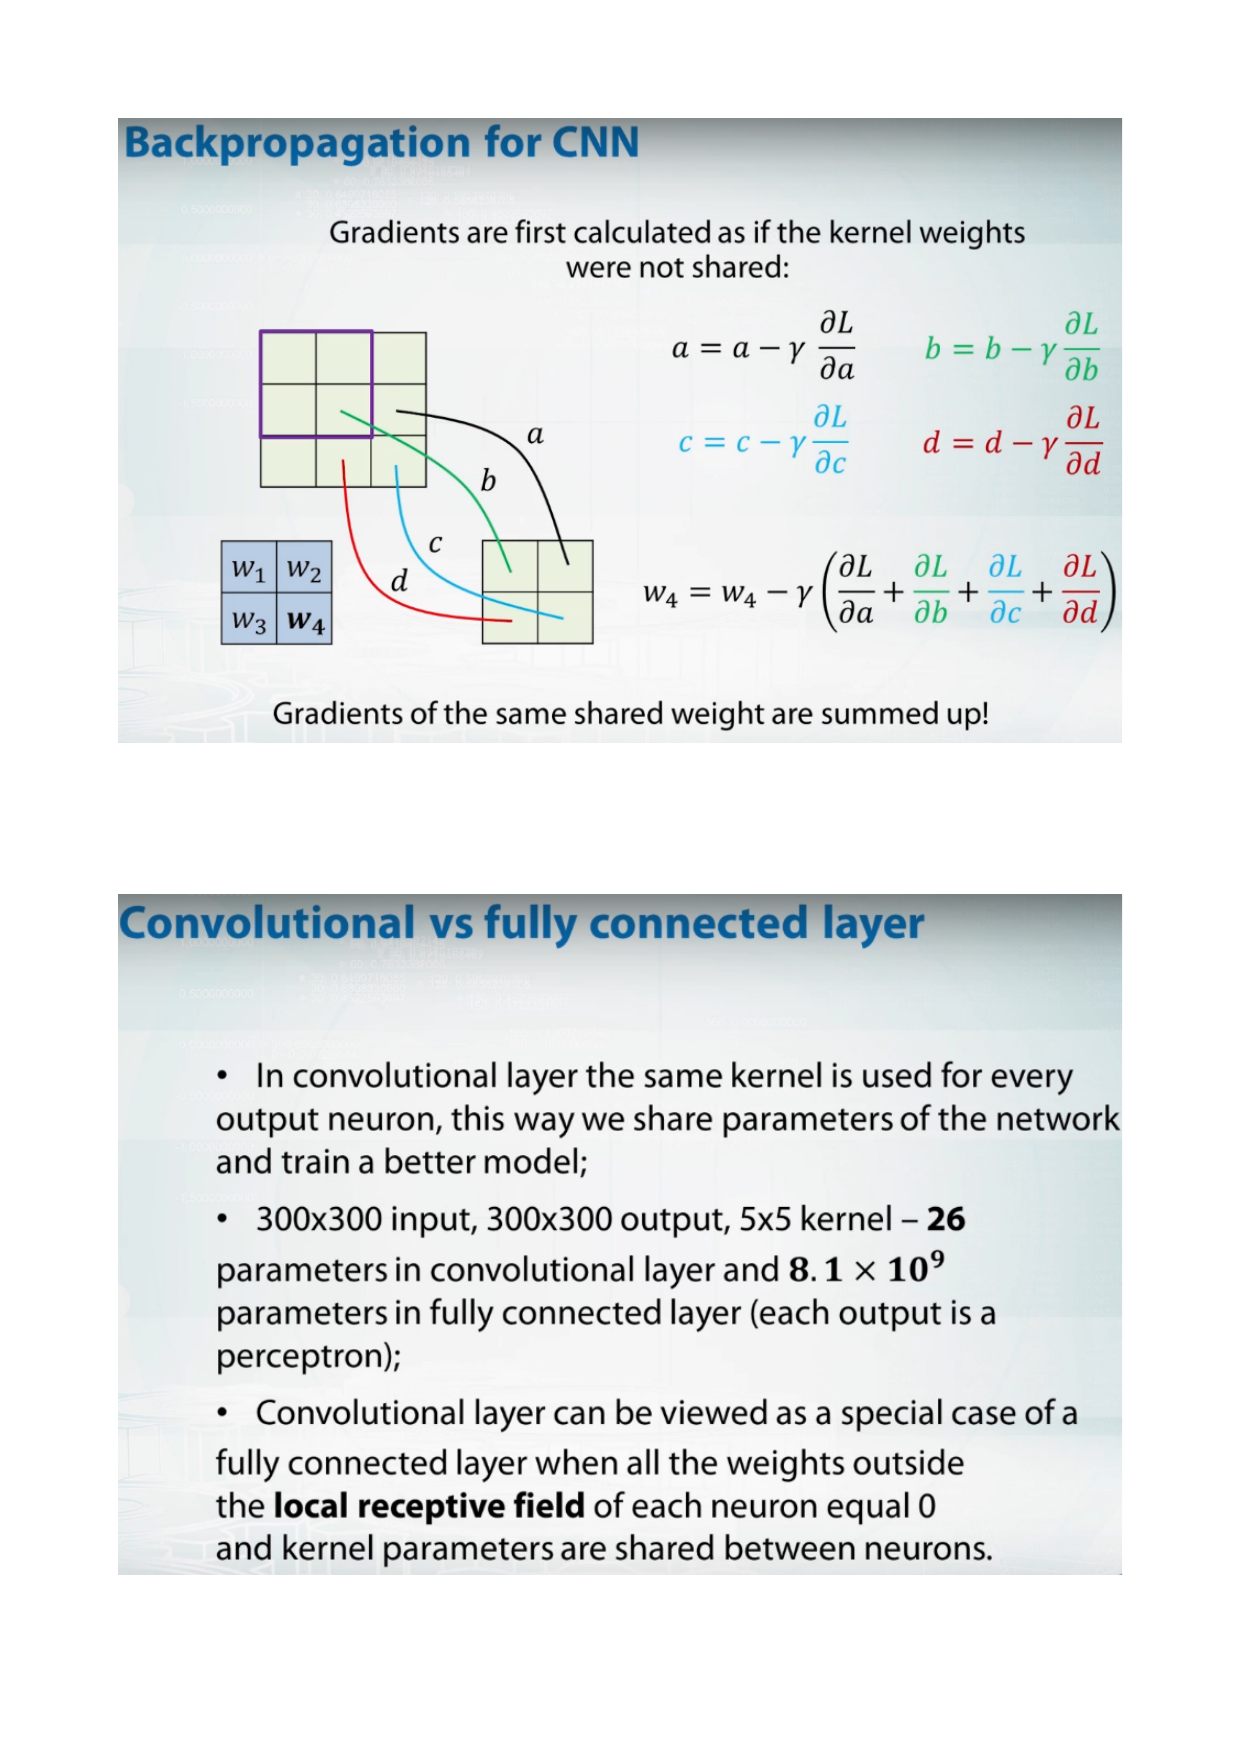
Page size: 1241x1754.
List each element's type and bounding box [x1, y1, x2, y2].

picture [118, 118, 1123, 743]
picture [118, 894, 1123, 1575]
